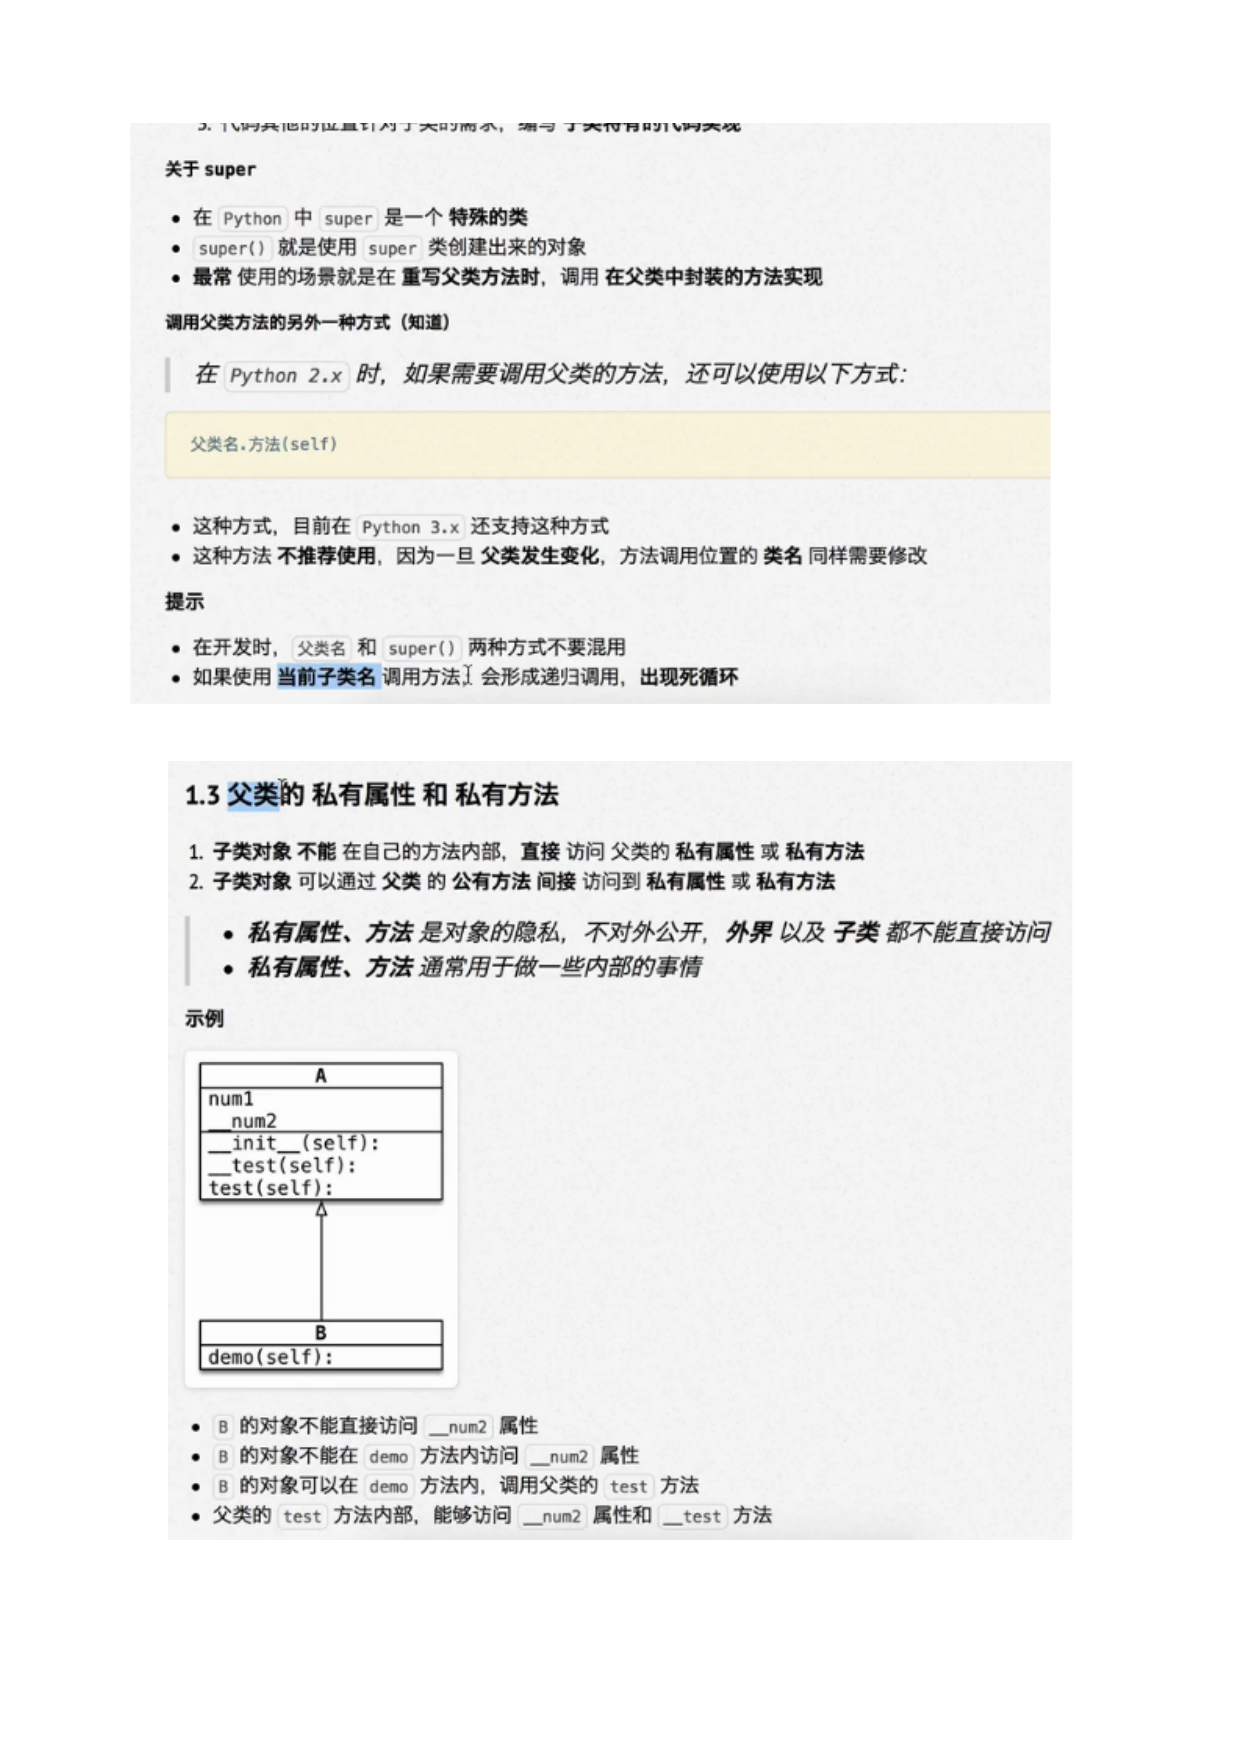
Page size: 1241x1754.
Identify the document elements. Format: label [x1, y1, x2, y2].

picture [167, 761, 1073, 1540]
picture [130, 123, 1051, 704]
